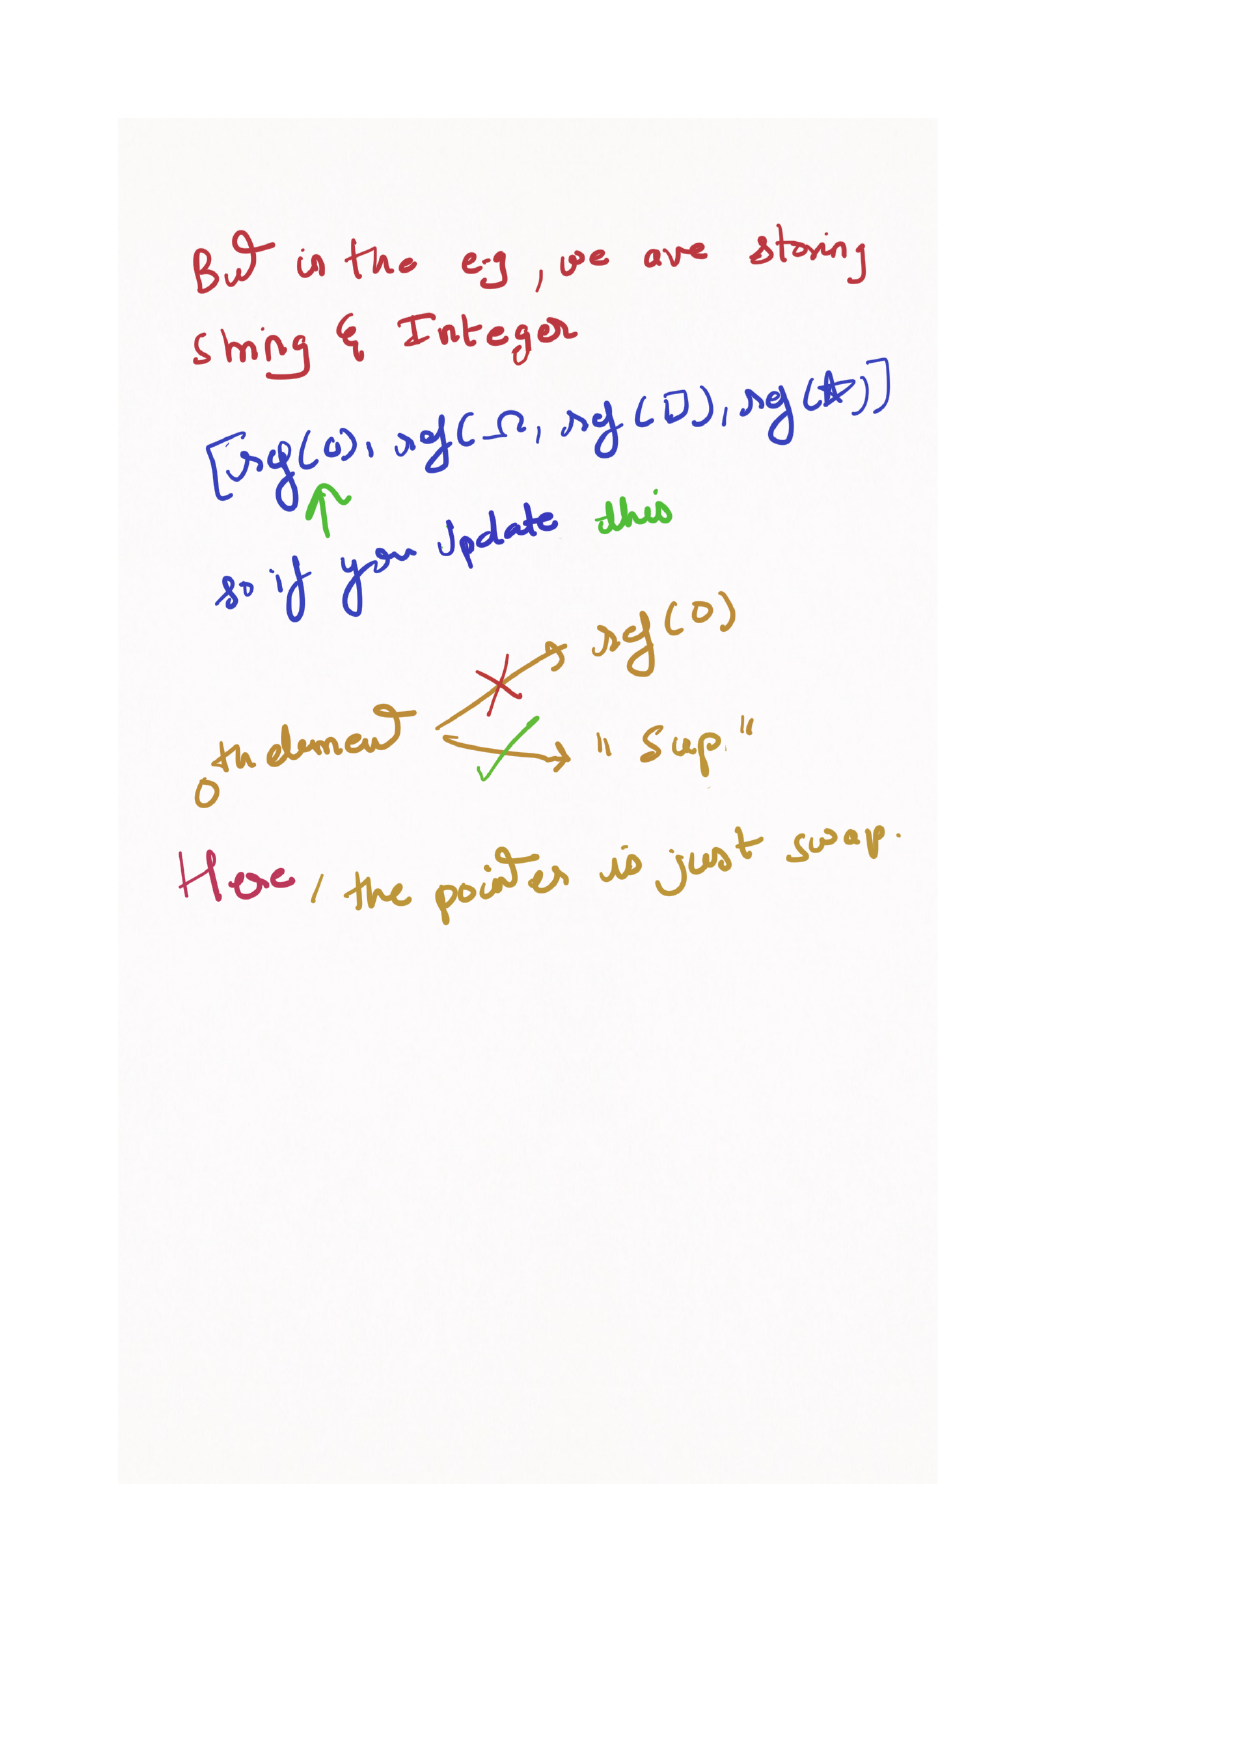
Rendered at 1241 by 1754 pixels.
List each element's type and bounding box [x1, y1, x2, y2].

picture [118, 118, 938, 1484]
